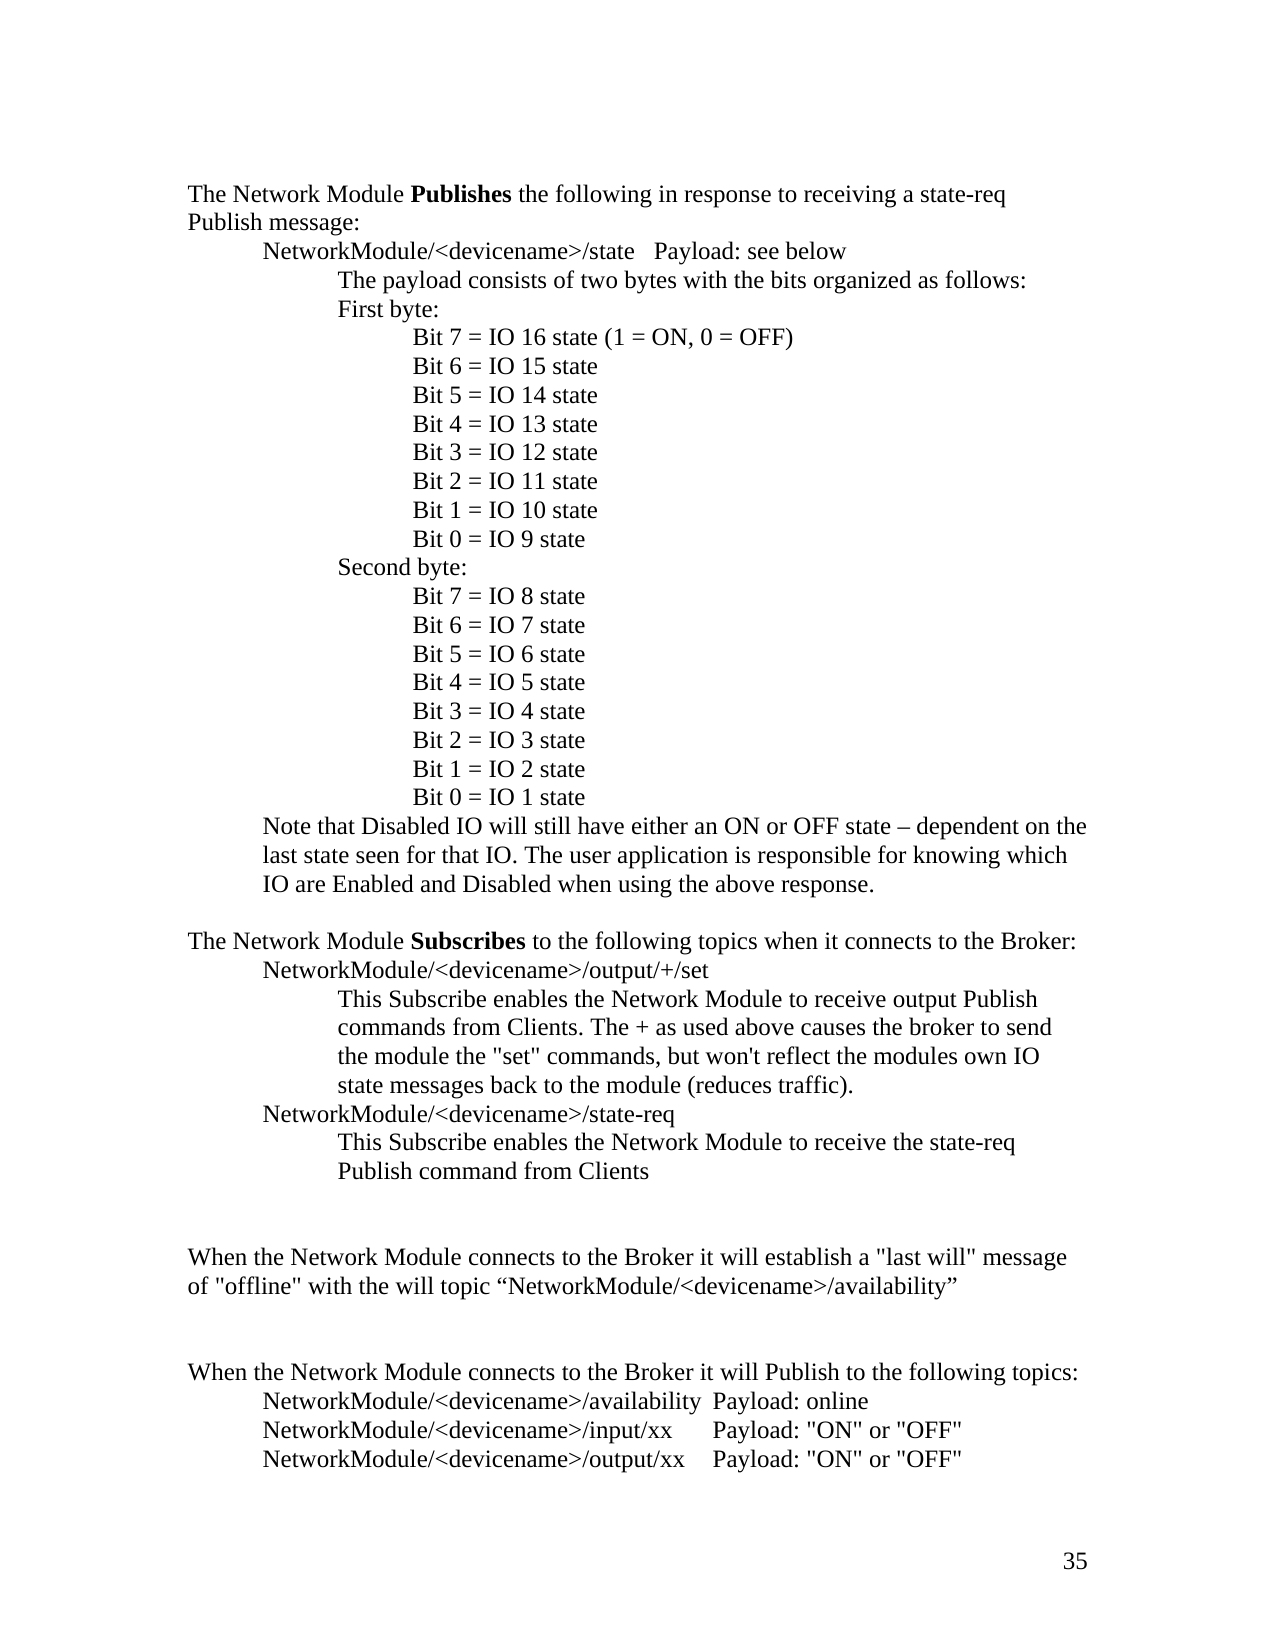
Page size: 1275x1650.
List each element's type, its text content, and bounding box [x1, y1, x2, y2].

text Bit 3 = IO 4 state [412, 696, 1087, 725]
text Bit 2 = IO 11 state [412, 466, 1087, 495]
text Publish message: [187, 207, 1087, 236]
text When the Network Module connects to the Broker it will Publish to the following topics: [187, 1357, 1087, 1386]
text Bit 4 = IO 5 state [412, 667, 1087, 696]
text Second byte: [337, 552, 1087, 581]
text NetworkModule/<devicename>/state Payload: see below [262, 236, 1087, 265]
text Bit 7 = IO 8 state [412, 581, 1087, 610]
text Bit 0 = IO 1 state [412, 782, 1087, 811]
text NetworkModule/<devicename>/output/+/set [262, 955, 1087, 984]
text Bit 0 = IO 9 state [412, 524, 1087, 552]
text Bit 5 = IO 6 state [412, 639, 1087, 667]
text When the Network Module connects to the Broker it will establish a "last will" message of "offline" with the will topic “NetworkModule/<devicename>/availability” [187, 1242, 1087, 1300]
text Bit 1 = IO 2 state [412, 754, 1087, 782]
text The payload consists of two bytes with the bits organized as follows: [337, 265, 1087, 294]
text Bit 2 = IO 3 state [412, 725, 1087, 754]
text The Network Module Subscribes to the following topics when it connects to the Broker: [187, 926, 1087, 955]
text NetworkModule/<devicename>/output/xx Payload: "ON" or "OFF" [262, 1444, 1087, 1472]
text Bit 6 = IO 7 state [412, 610, 1087, 639]
text Bit 4 = IO 13 state [412, 409, 1087, 437]
text Note that Disabled IO will still have either an ON or OFF state – dependent on the last state seen for that IO. The user application is responsible for knowing which IO are Enabled and Disabled when using the above response. [262, 811, 1087, 897]
text NetworkModule/<devicename>/availability Payload: online [262, 1386, 1087, 1415]
text Bit 1 = IO 10 state [412, 495, 1087, 524]
text Bit 6 = IO 15 state [412, 351, 1087, 380]
text This Subscribe enables the Network Module to receive the state-req Publish command from Clients [337, 1127, 1087, 1185]
text Bit 3 = IO 12 state [412, 437, 1087, 466]
text This Subscribe enables the Network Module to receive output Publish commands from Clients. The + as used above causes the broker to send the module the "set" commands, but won't reflect the modules own IO state messages back to the module (reduces traffic). [337, 984, 1087, 1099]
text The Network Module Publishes the following in response to receiving a state-req [187, 179, 1087, 207]
text Bit 5 = IO 14 state [412, 380, 1087, 409]
text Bit 7 = IO 16 state (1 = ON, 0 = OFF) [412, 322, 1087, 351]
text First byte: [337, 294, 1087, 322]
text NetworkModule/<devicename>/state-req [262, 1099, 1087, 1127]
text NetworkModule/<devicename>/input/xx Payload: "ON" or "OFF" [262, 1415, 1087, 1444]
